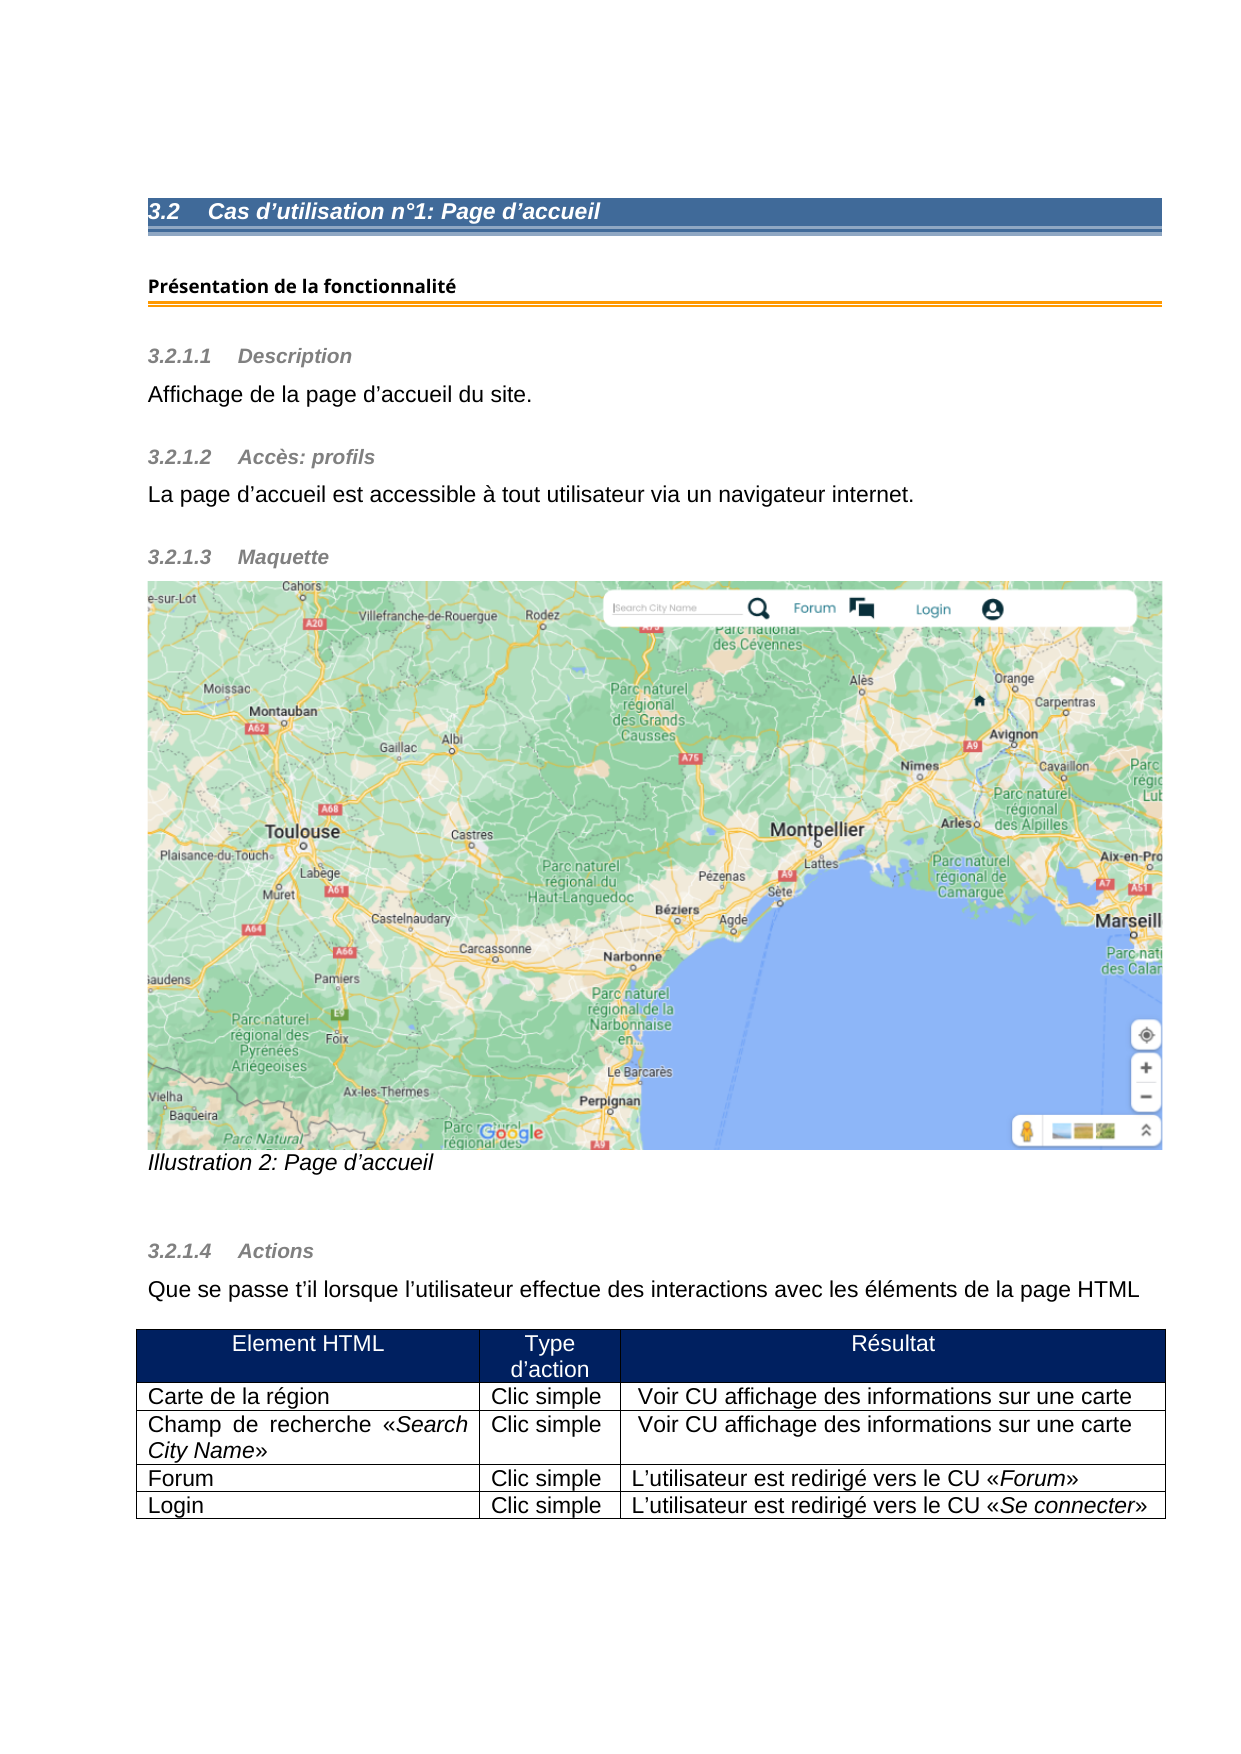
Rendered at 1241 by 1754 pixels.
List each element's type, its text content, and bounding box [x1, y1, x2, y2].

table_cell L’utilisateur est redirigé vers le CU «Se connecter» [621, 1492, 1165, 1518]
text Illustration 2: Page d’accueil [148, 1150, 1162, 1176]
table_cell Voir CU affichage des informations sur une carte [621, 1411, 1165, 1463]
table_cell Clic simple [480, 1492, 620, 1518]
table_header Element HTML [137, 1330, 479, 1382]
table_cell Clic simple [480, 1383, 620, 1410]
table_cell Forum [137, 1465, 479, 1491]
table_cell Carte de la région [137, 1383, 479, 1410]
picture [147, 581, 1163, 1150]
subtitle Actions [148, 1239, 1162, 1263]
table_header Résultat [621, 1330, 1165, 1382]
table_cell Voir CU affichage des informations sur une carte [621, 1383, 1165, 1410]
subtitle Présentation de la fonctionnalité [148, 273, 1162, 301]
text Affichage de la page d’accueil du site. [148, 381, 1162, 407]
table_cell L’utilisateur est redirigé vers le CU «Forum» [621, 1465, 1165, 1491]
subtitle Accès: profils [148, 445, 1162, 469]
subtitle Description [148, 344, 1162, 368]
table_cell Champ de recherche «Search City Name» [137, 1411, 479, 1463]
subtitle Maquette [148, 545, 1162, 569]
text La page d’accueil est accessible à tout utilisateur via un navigateur internet. [148, 481, 1162, 507]
table_cell Clic simple [480, 1411, 620, 1463]
table_cell Login [137, 1492, 479, 1518]
text Que se passe t’il lorsque l’utilisateur effectue des interactions avec les éléments de la page HTML [148, 1276, 1162, 1302]
table_header Type d’action [480, 1330, 620, 1382]
table_cell Clic simple [480, 1465, 620, 1491]
subtitle Cas d’utilisation n°1: Page d’accueil [148, 198, 1162, 226]
